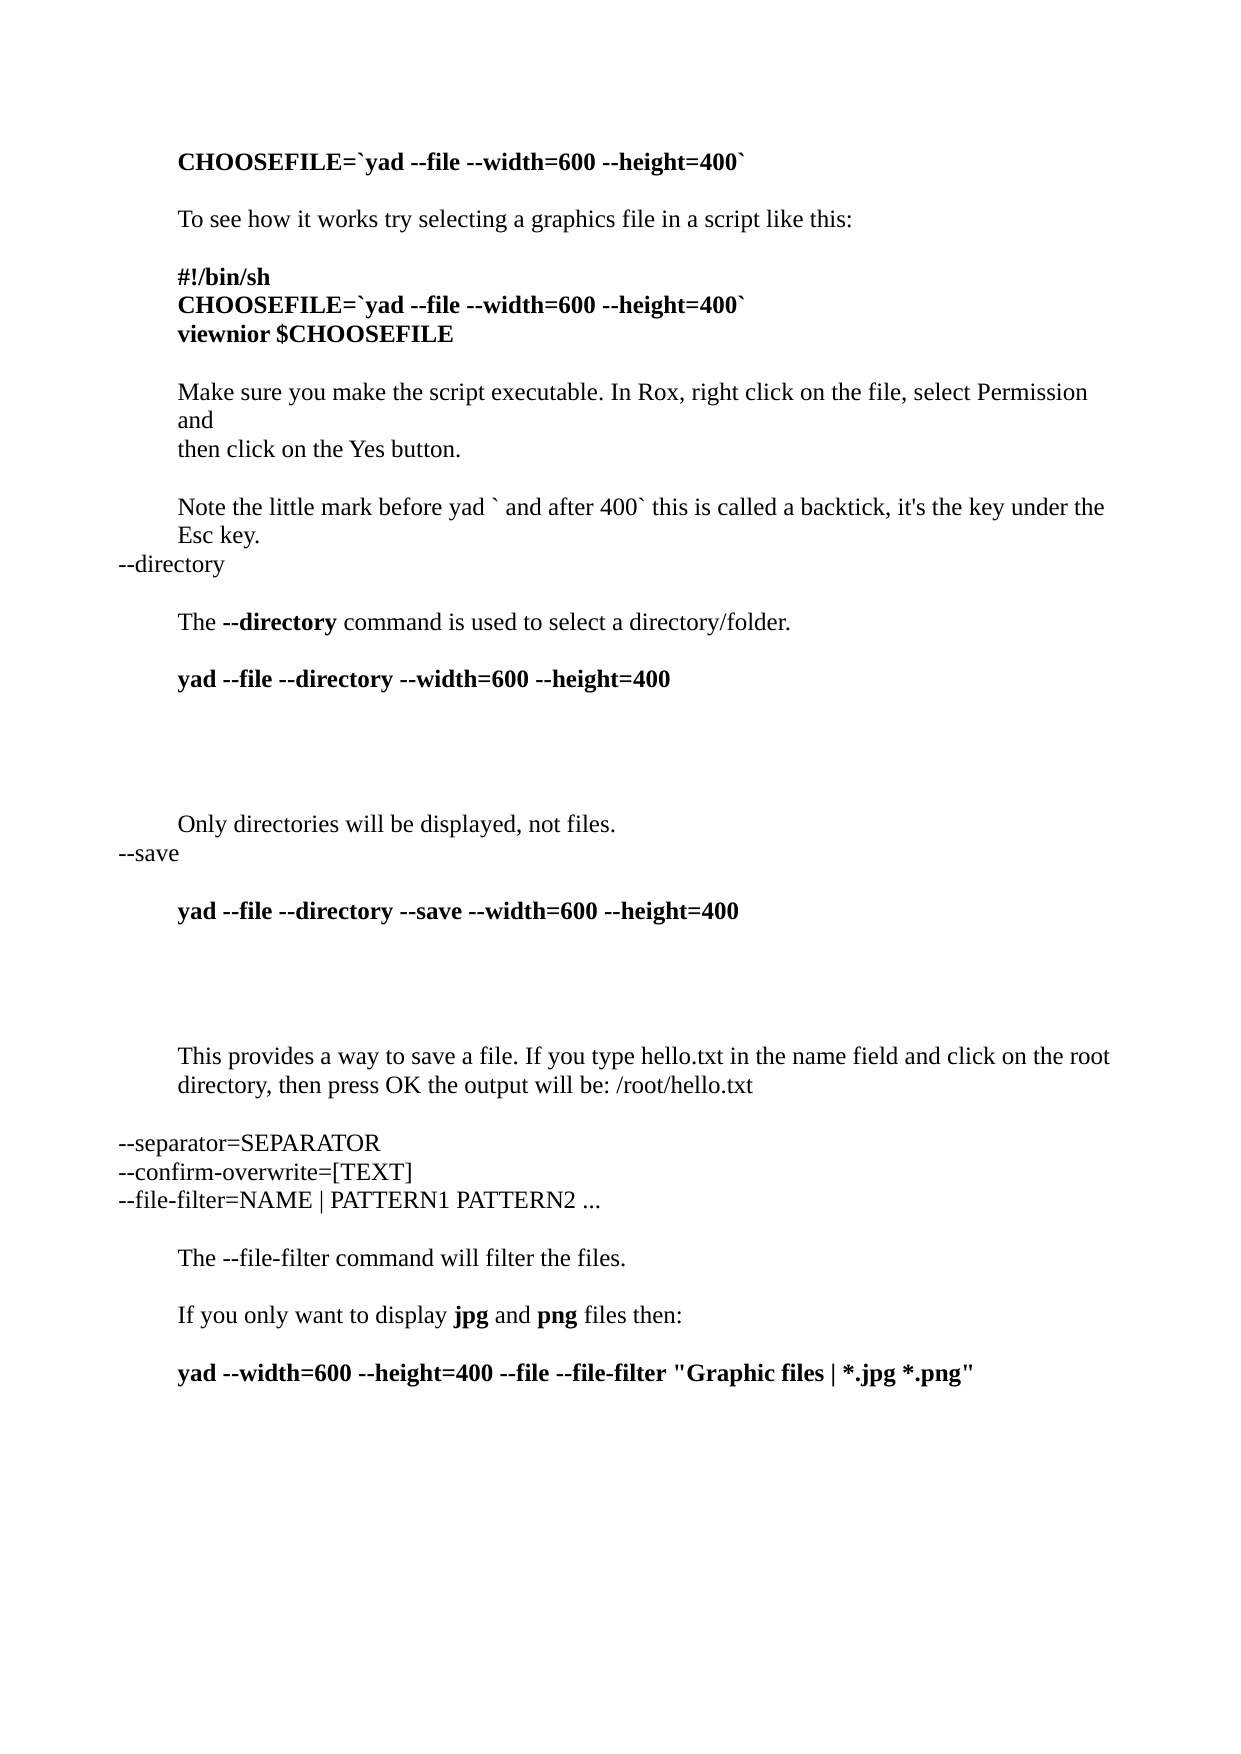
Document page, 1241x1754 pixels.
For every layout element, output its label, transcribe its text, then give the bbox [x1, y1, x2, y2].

subtitle --confirm-overwrite=[TEXT] [118, 1157, 1122, 1186]
list The --file-filter command will filter the files. If you only want to display jpg and png files then: yad --width=600 --height=400 --file --file-filter "Graphic files | *.jpg *.png" [177, 1214, 1122, 1416]
list CHOOSEFILE=`yad --file --width=600 --height=400` To see how it works try selecting a graphics file in a script like this: #!/bin/sh CHOOSEFILE=`yad --file --width=600 --height=400` viewnior $CHOOSEFILE Make sure you make the script executable. In Rox, right click on the file, select Permission and then click on the Yes button. Note the little mark before yad ` and after 400` this is called a backtick, it's the key under the Esc key. [177, 118, 1122, 549]
subtitle --file-filter=NAME | PATTERN1 PATTERN2 ... [118, 1186, 1122, 1214]
list The --directory command is used to select a directory/folder. yad --file --directory --width=600 --height=400 Only directories will be displayed, not files. [177, 578, 1122, 838]
list yad --file --directory --save --width=600 --height=400 This provides a way to save a file. If you type hello.txt in the name field and click on the root directory, then press OK the output will be: /root/hello.txt [177, 867, 1122, 1098]
subtitle --save [118, 838, 1122, 867]
subtitle --separator=SEPARATOR [118, 1128, 1122, 1157]
subtitle --directory [118, 549, 1122, 578]
